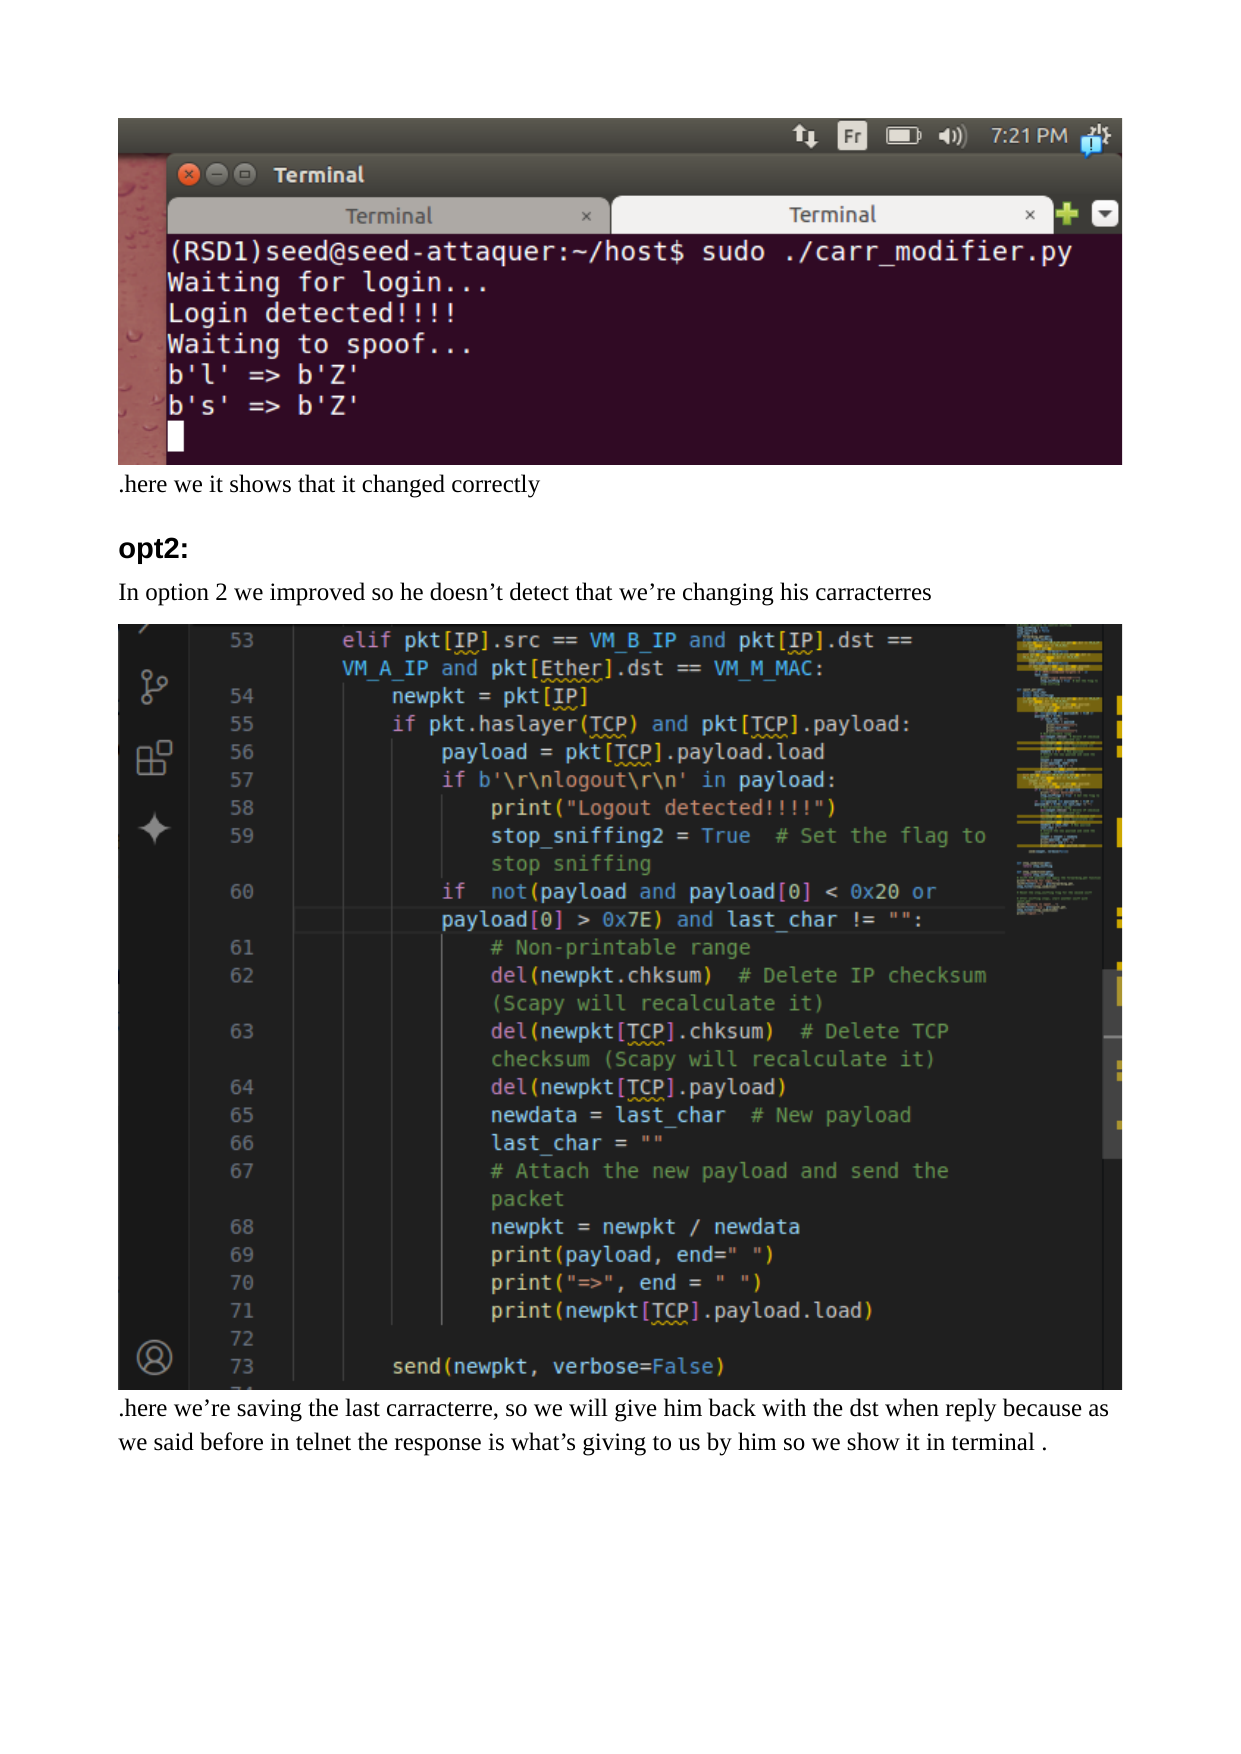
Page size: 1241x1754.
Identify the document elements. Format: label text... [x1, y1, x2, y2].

subtitle opt2: [118, 531, 1122, 564]
text .here we’re saving the last carracterre, so we will give him back with the dst when reply because as we said before in telnet the response is what’s giving to us by him so we show it in terminal . [118, 1390, 1122, 1455]
picture [118, 118, 1123, 465]
text In option 2 we improved so he doesn’t detect that we’re changing his carracterres [118, 577, 1122, 606]
picture [118, 624, 1123, 1390]
text .here we it shows that it changed correctly [118, 465, 1122, 497]
